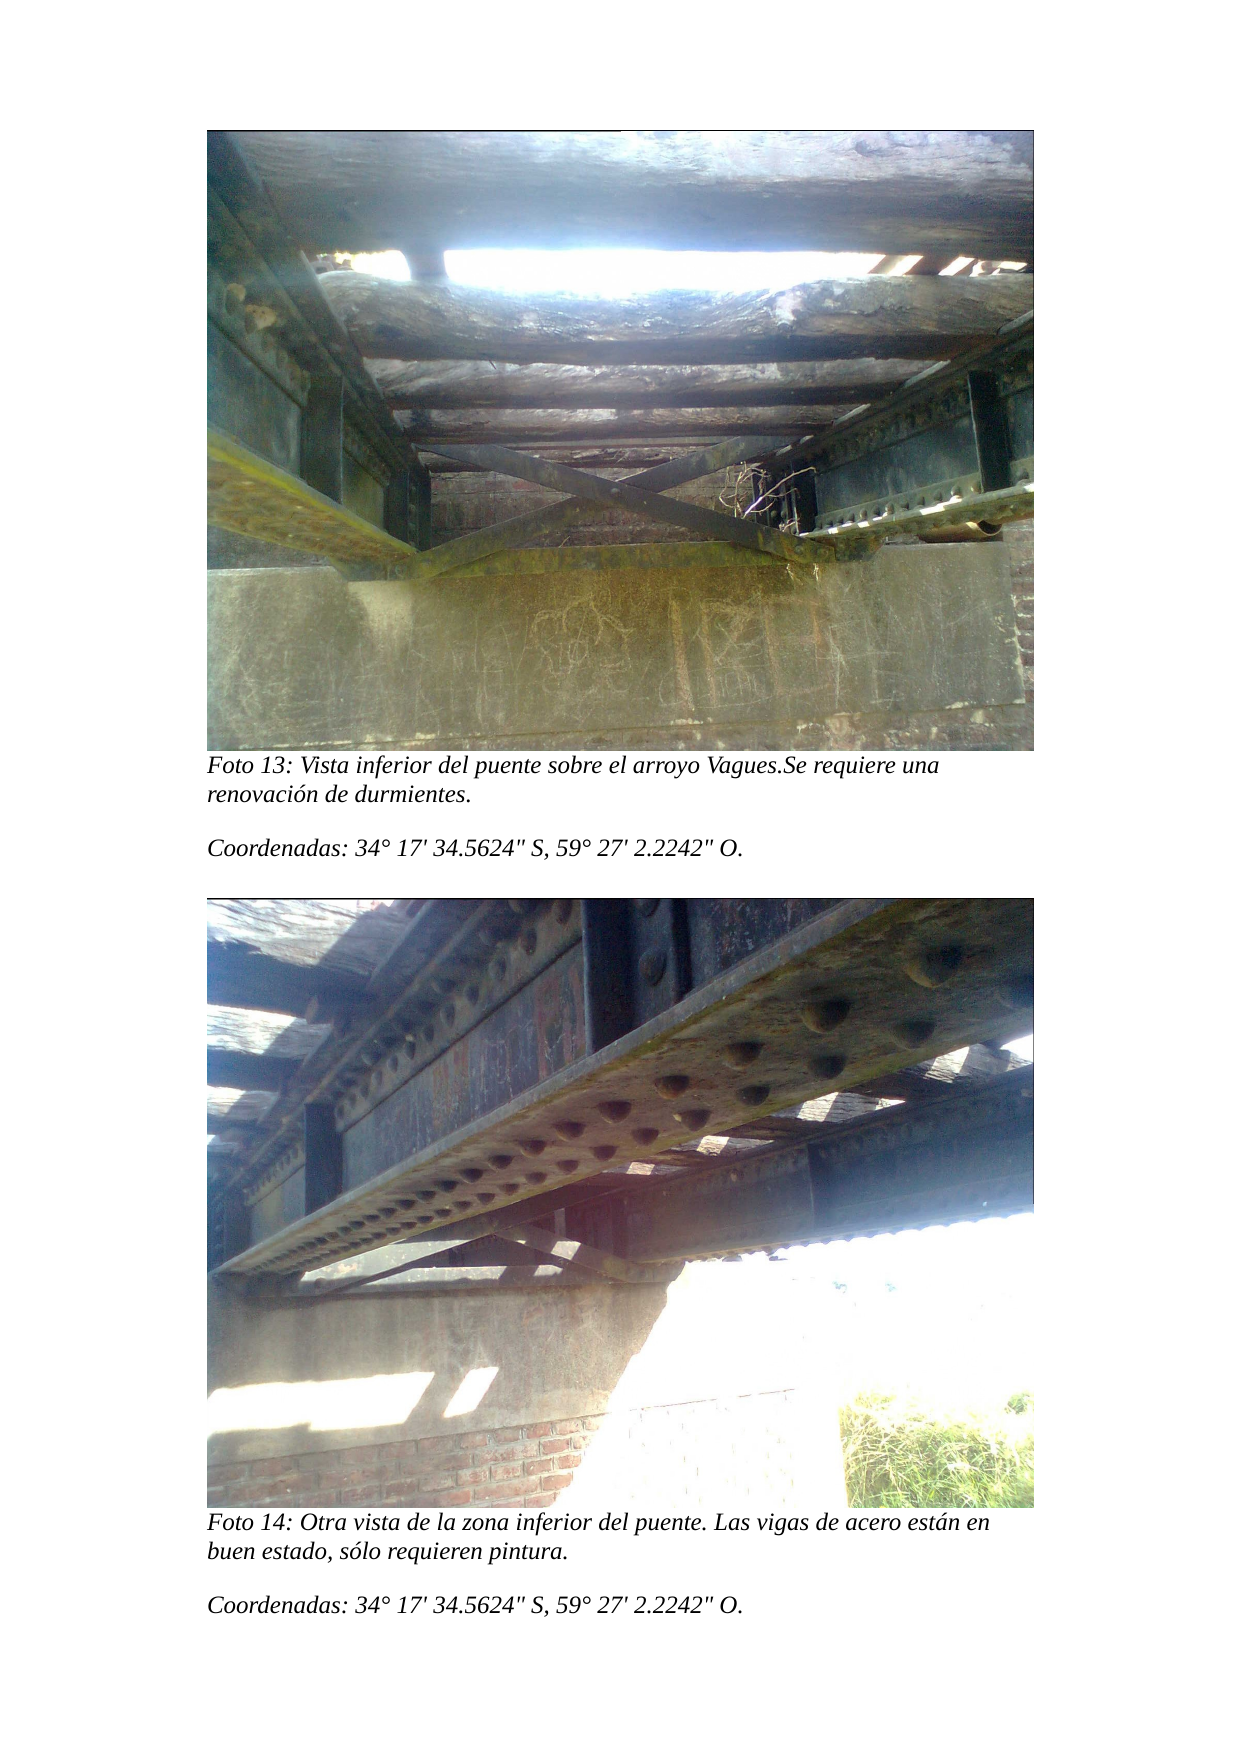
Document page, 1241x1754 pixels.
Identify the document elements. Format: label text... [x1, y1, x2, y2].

text Coordenadas: 34° 17' 34.5624" S, 59° 27' 2.2242" O. [207, 833, 1033, 861]
text Foto 14: Otra vista de la zona inferior del puente. Las vigas de acero están en buen estado, sólo requieren pintura. [207, 1508, 1033, 1565]
picture [207, 130, 1034, 751]
text Coordenadas: 34° 17' 34.5624" S, 59° 27' 2.2242" O. [207, 1590, 1033, 1619]
text Foto 13: Vista inferior del puente sobre el arroyo Vagues.Se requiere una renovación de durmientes. [207, 751, 1033, 808]
picture [207, 898, 1034, 1508]
